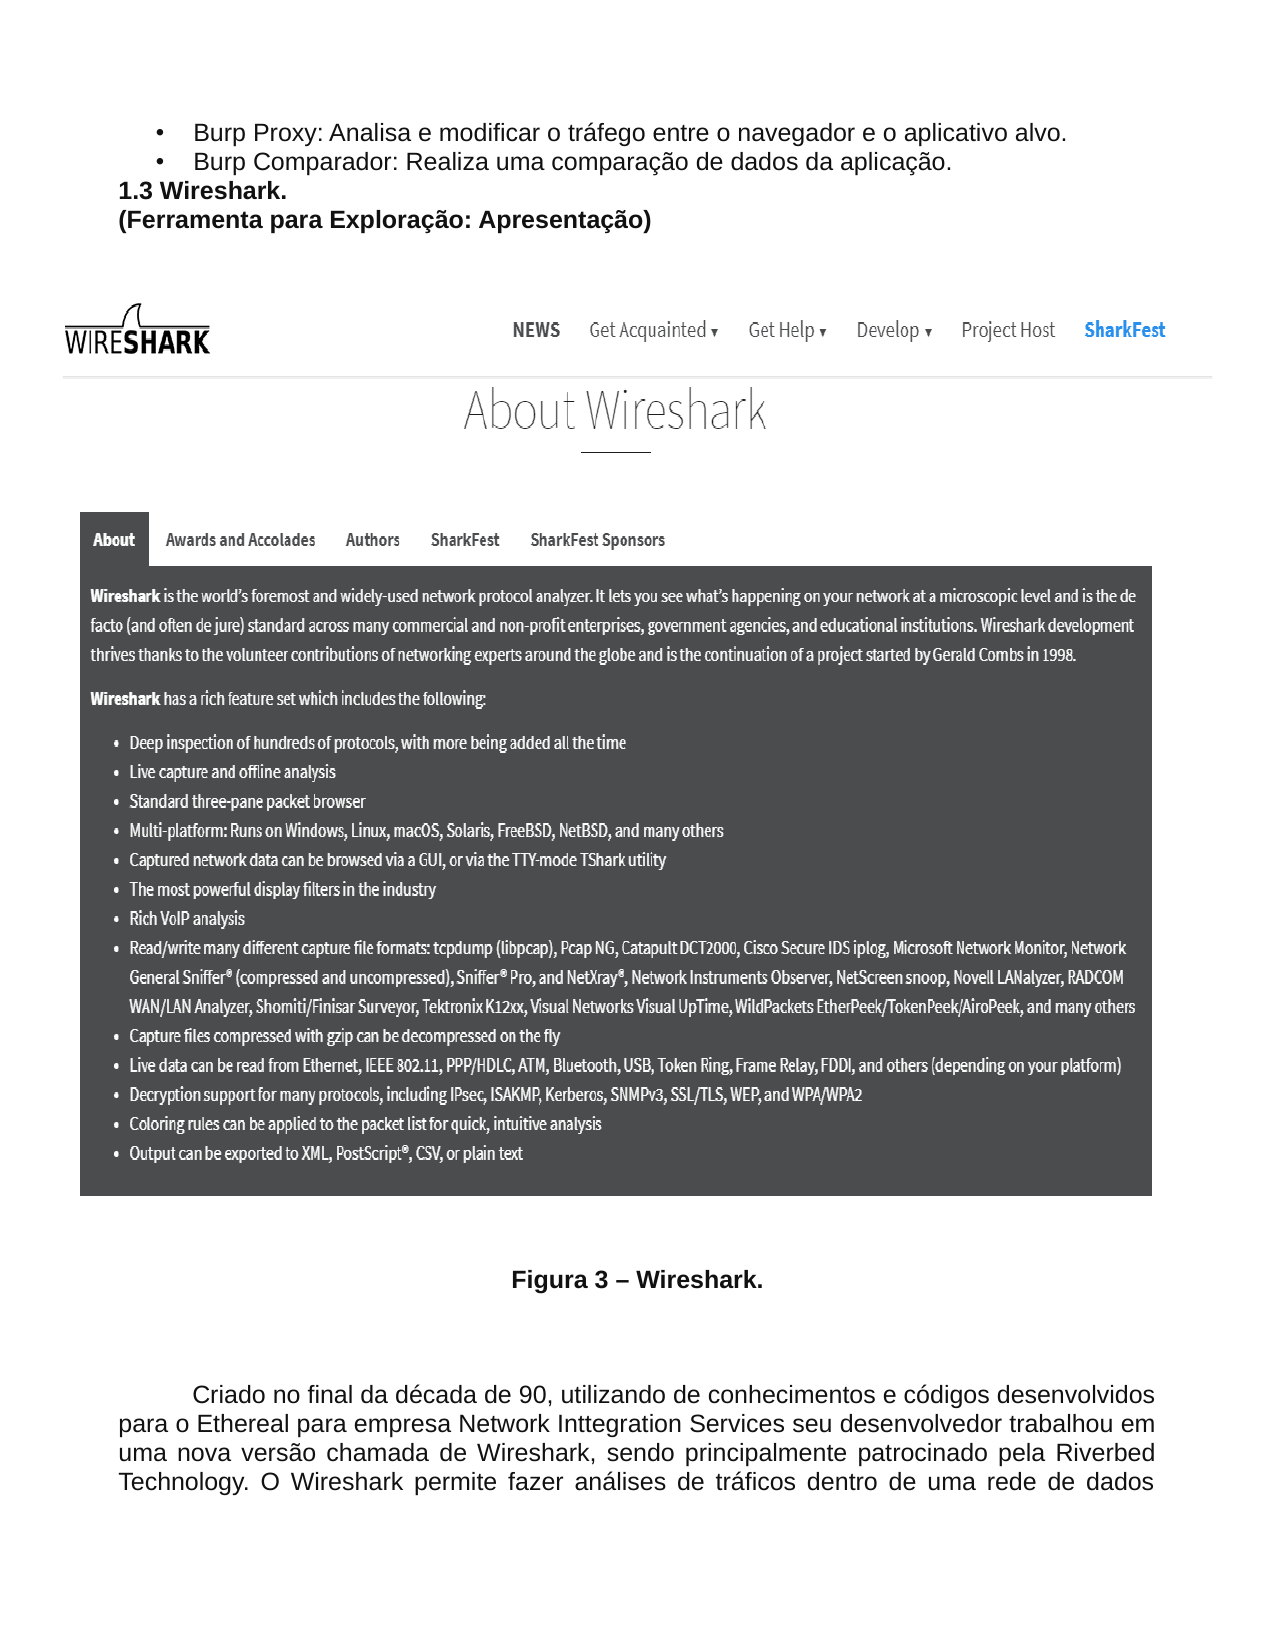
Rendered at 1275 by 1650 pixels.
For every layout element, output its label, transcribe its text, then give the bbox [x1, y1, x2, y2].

list Burp Comparador: Realiza uma comparação de dados da aplicação. [156, 147, 1157, 176]
text (Ferramenta para Exploração: Apresentação) [118, 204, 1157, 233]
picture [62, 290, 1213, 1237]
text Criado no final da década de 90, utilizando de conhecimentos e códigos desenvolvidos para o Ethereal para empresa Network Inttegration Services seu desenvolvedor trabalhou em uma nova versão chamada de Wireshark, sendo principalmente patrocinado pela Riverbed Technology. O Wireshark permite fazer análises de tráficos dentro de uma rede de dados [118, 1380, 1157, 1495]
text Figura 3 – Wireshark. [118, 1265, 1157, 1294]
list Burp Proxy: Analisa e modificar o tráfego entre o navegador e o aplicativo alvo. [156, 118, 1157, 147]
text 1.3 Wireshark. [118, 176, 1157, 204]
